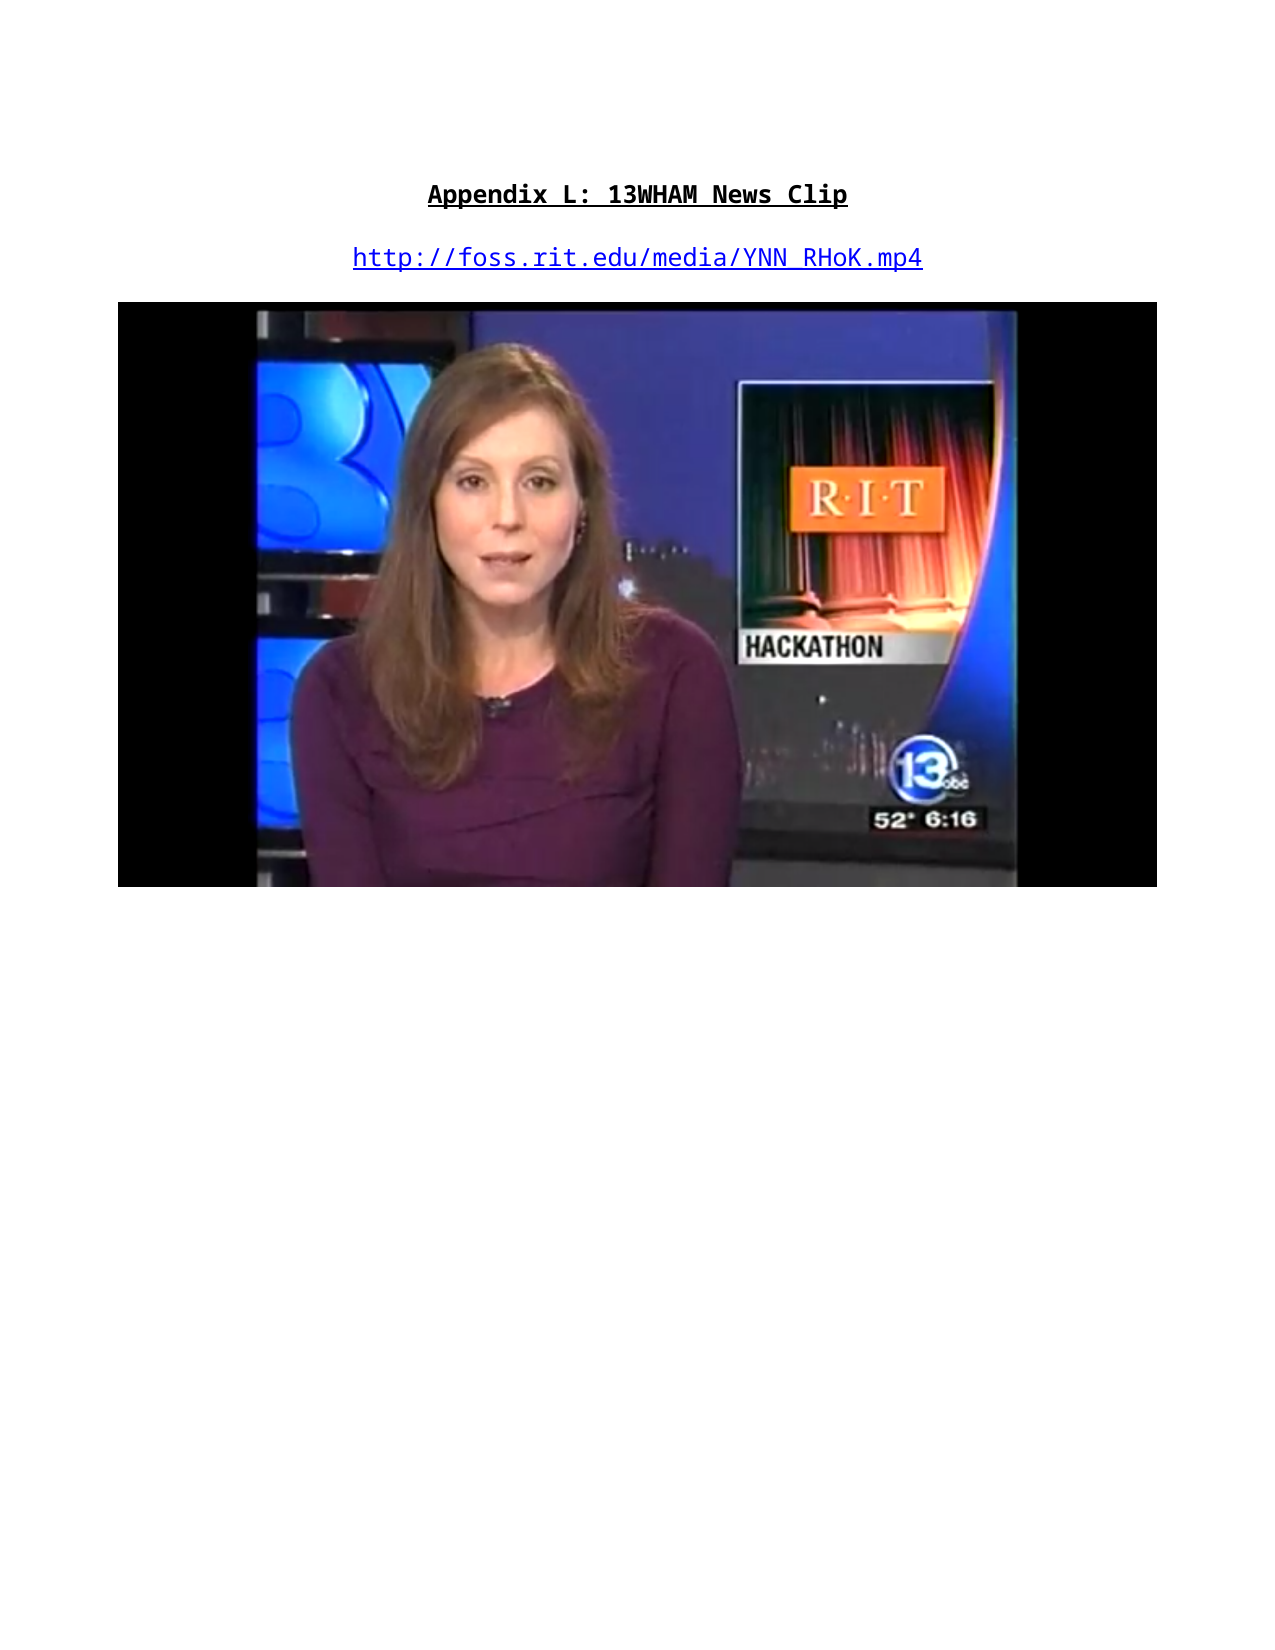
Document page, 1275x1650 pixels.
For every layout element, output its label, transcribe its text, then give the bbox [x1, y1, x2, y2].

text Appendix L: 13WHAM News Clip [118, 176, 1157, 210]
picture [118, 302, 1157, 887]
text http://foss.rit.edu/media/YNN_RHoK.mp4 [118, 239, 1157, 273]
